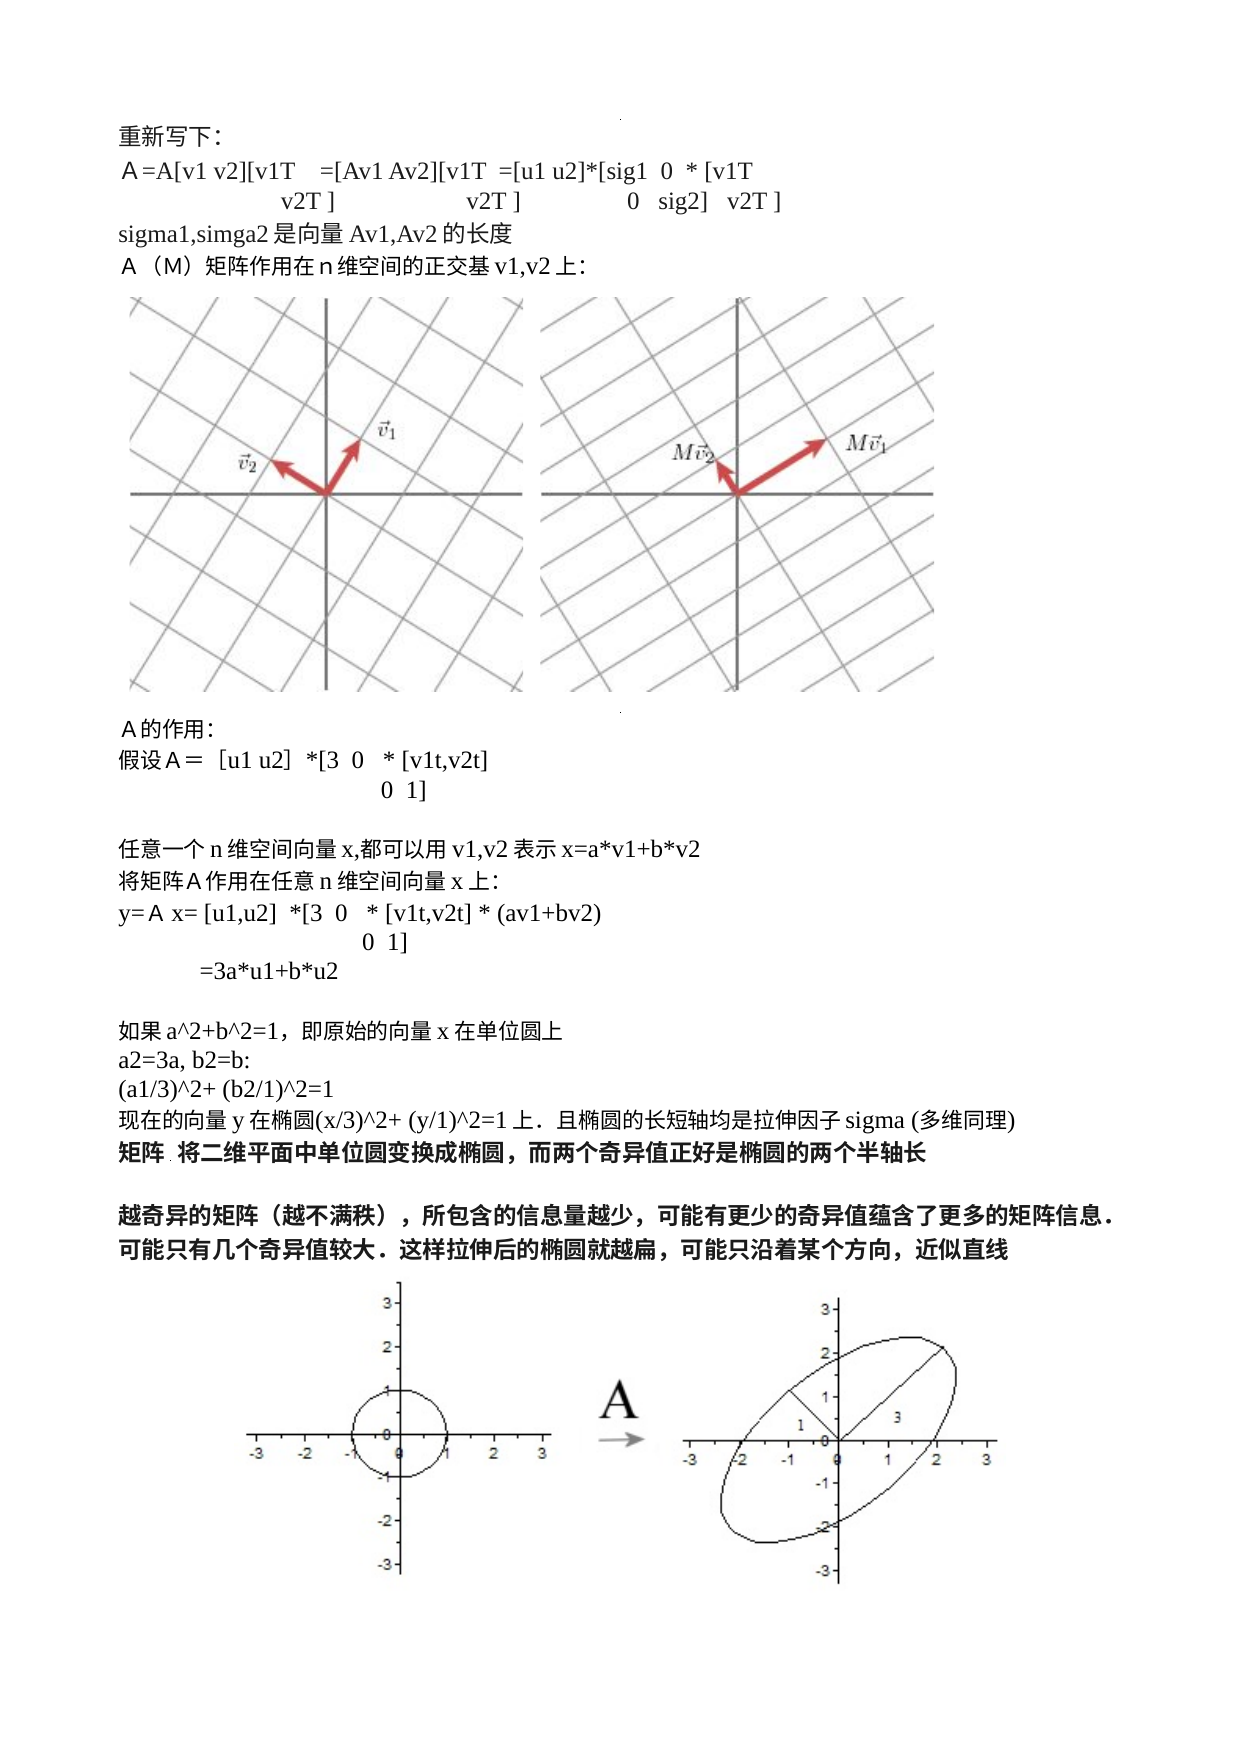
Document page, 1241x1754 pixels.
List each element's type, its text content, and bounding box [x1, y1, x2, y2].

text 重新写下： [118, 118, 1122, 152]
text y=Ａx= [u1,u2] *[3 0 * [v1t,v2t] * (av1+bv2) [118, 896, 1122, 927]
text 矩阵将二维平面中单位圆变换成椭圆，而两个奇异值正好是椭圆的两个半轴长 [118, 1134, 1122, 1168]
text 将矩阵Ａ作用在任意n维空间向量x上： [118, 864, 1122, 896]
text (a1/3)^2+ (b2/1)^2=1 [118, 1074, 1122, 1103]
text Ａ的作用： [118, 712, 1122, 743]
text v2T ] v2T ] 0 sig2] v2T ] [118, 186, 1122, 215]
text =3a*u1+b*u2 [118, 956, 1122, 985]
picture [129, 297, 524, 692]
text 越奇异的矩阵（越不满秩），所包含的信息量越少，可能有更少的奇异值蕴含了更多的矩阵信息．可能只有几个奇异值较大．这样拉伸后的椭圆就越扁，可能只沿着某个方向，近似直线 [118, 1197, 1122, 1265]
text Ａ（Ｍ）矩阵作用在ｎ维空间的正交基v1,v2上： [118, 249, 1122, 280]
text Ａ=A[v1 v2][v1T =[Av1 Av2][v1T =[u1 u2]*[sig1 0 * [v1T [118, 152, 1122, 186]
text 现在的向量y在椭圆(x/3)^2+ (y/1)^2=1上．且椭圆的长短轴均是拉伸因子sigma (多维同理) [118, 1103, 1122, 1134]
text 0 1] [118, 775, 1122, 804]
text 0 1] [118, 927, 1122, 956]
text sigma1,simga2是向量Av1,Av2的长度 [118, 215, 1122, 249]
text 如果a^2+b^2=1，即原始的向量x在单位圆上 [118, 1014, 1122, 1045]
text 任意一个n维空间向量x,都可以用v1,v2表示x=a*v1+b*v2 [118, 832, 1122, 864]
text 假设Ａ＝［u1 u2］*[3 0 * [v1t,v2t] [118, 743, 1122, 775]
text a2=3a, b2=b: [118, 1045, 1122, 1074]
picture [540, 297, 935, 692]
picture [234, 1265, 1007, 1628]
